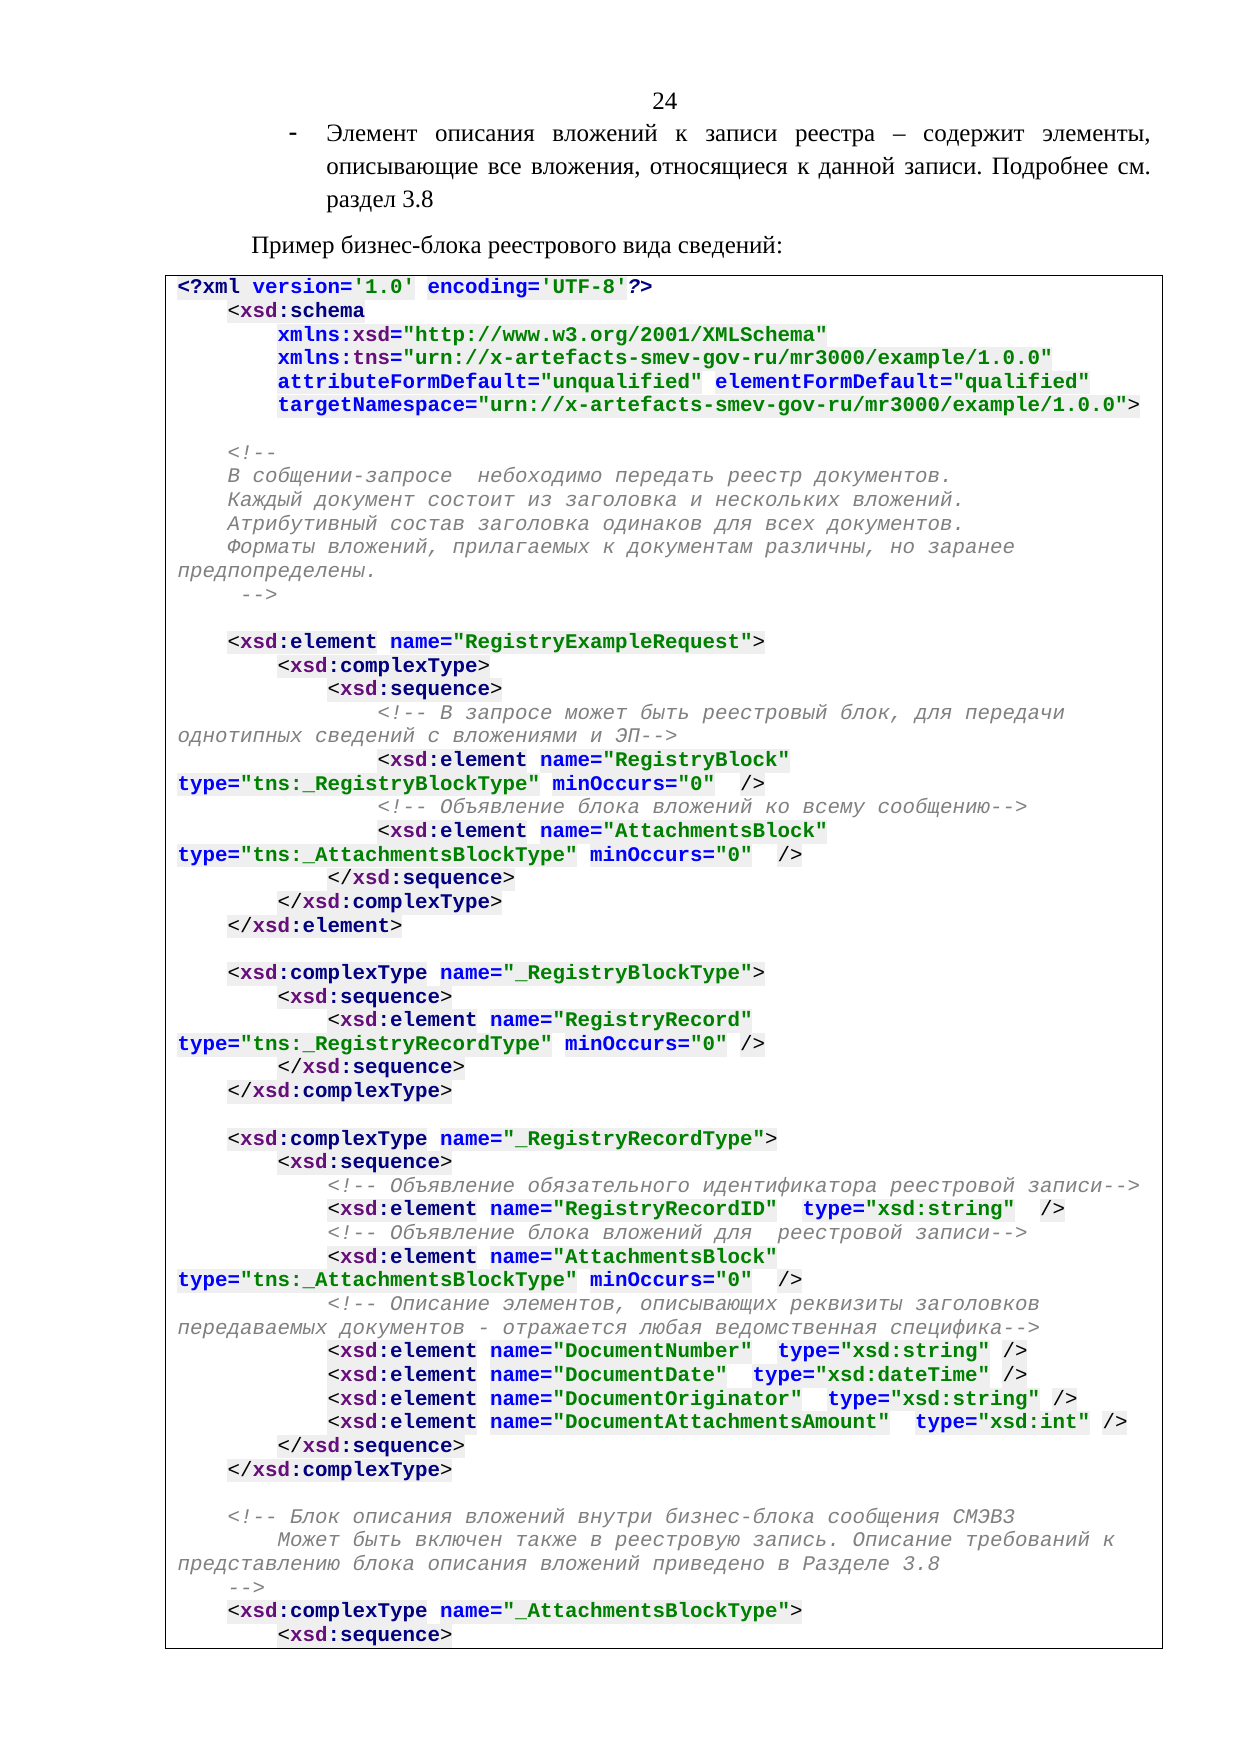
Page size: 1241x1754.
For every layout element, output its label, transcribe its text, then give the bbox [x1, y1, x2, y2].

text Пример бизнес-блока реестрового вида сведений: [177, 230, 1152, 258]
list Элемент описания вложений к записи реестра – содержит элементы, описывающие все вложения, относящиеся к данной записи. Подробнее см. раздел 3.8 [288, 118, 1152, 213]
